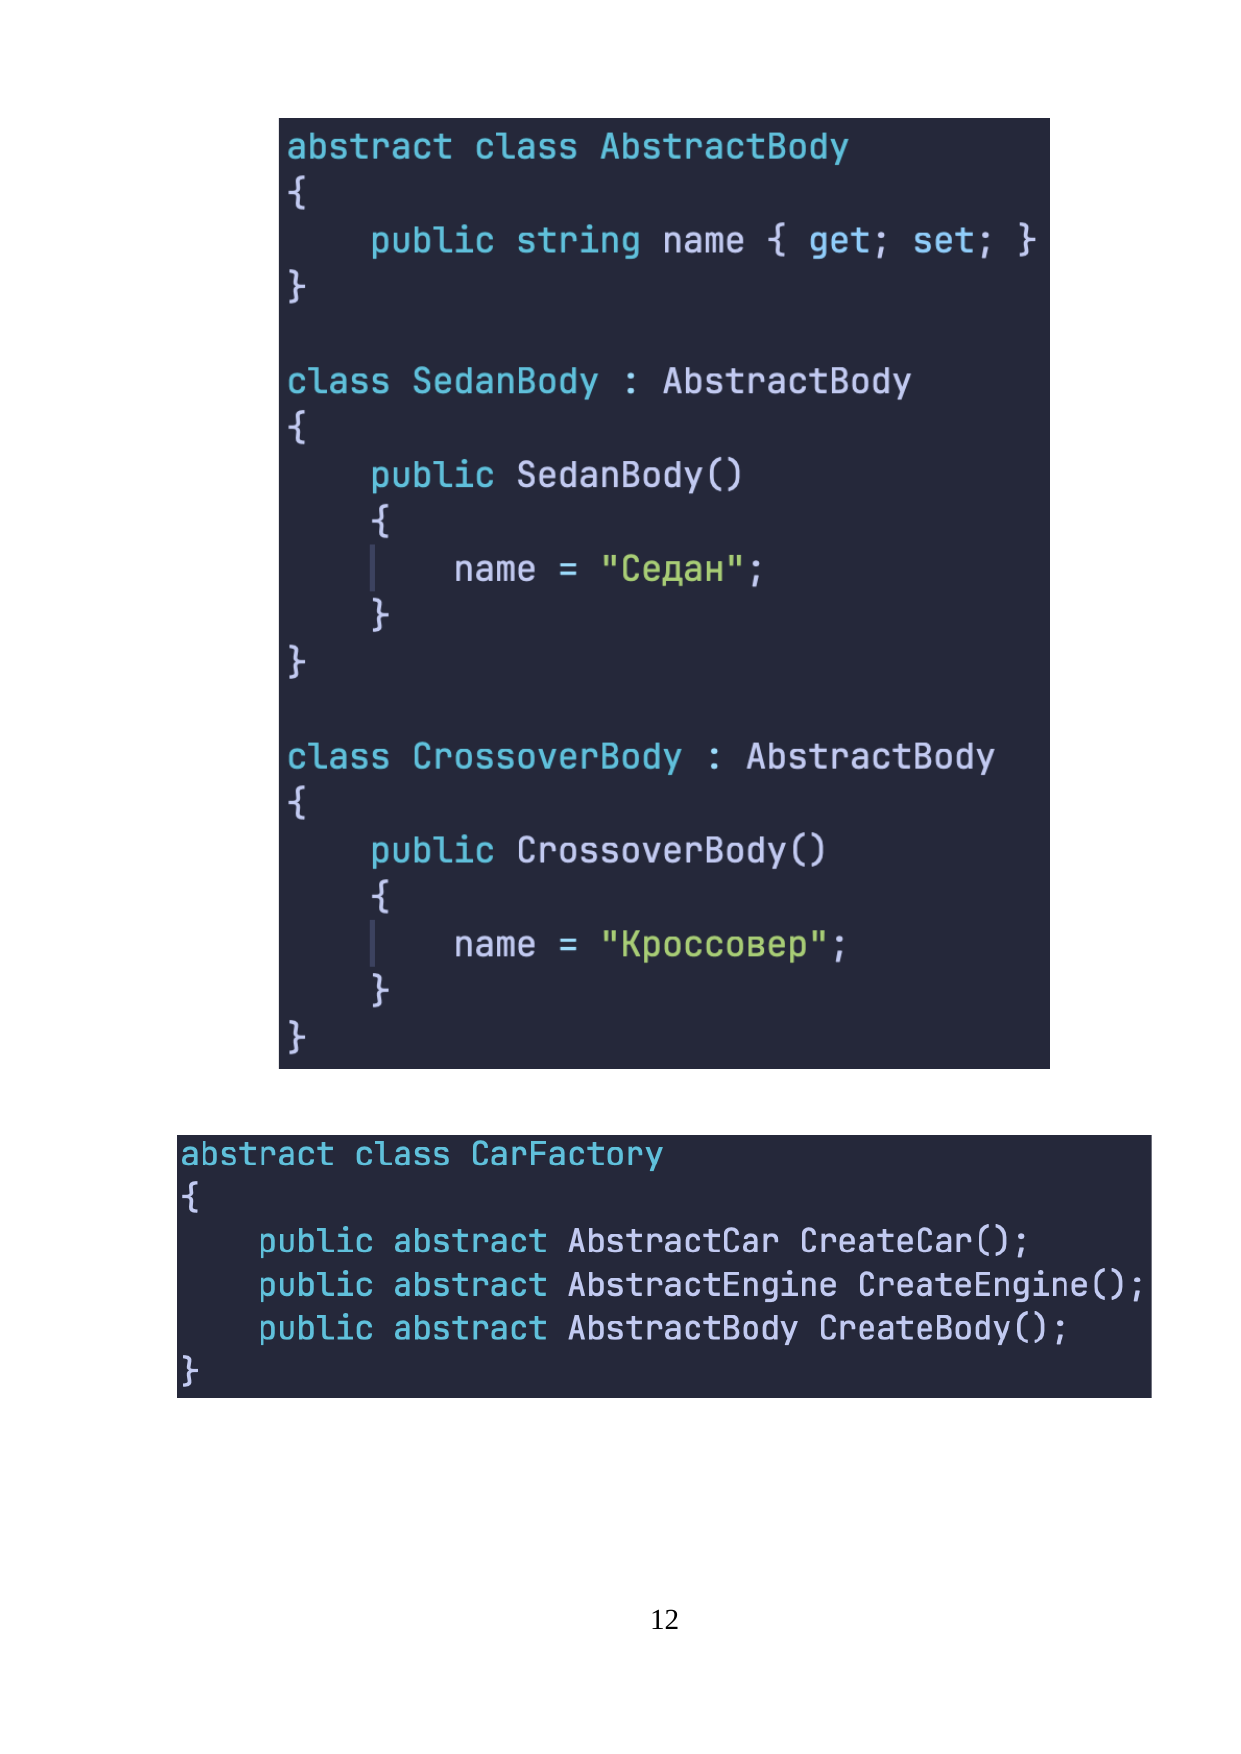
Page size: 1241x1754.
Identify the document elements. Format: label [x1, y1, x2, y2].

picture [278, 118, 1050, 1069]
picture [177, 1135, 1152, 1398]
